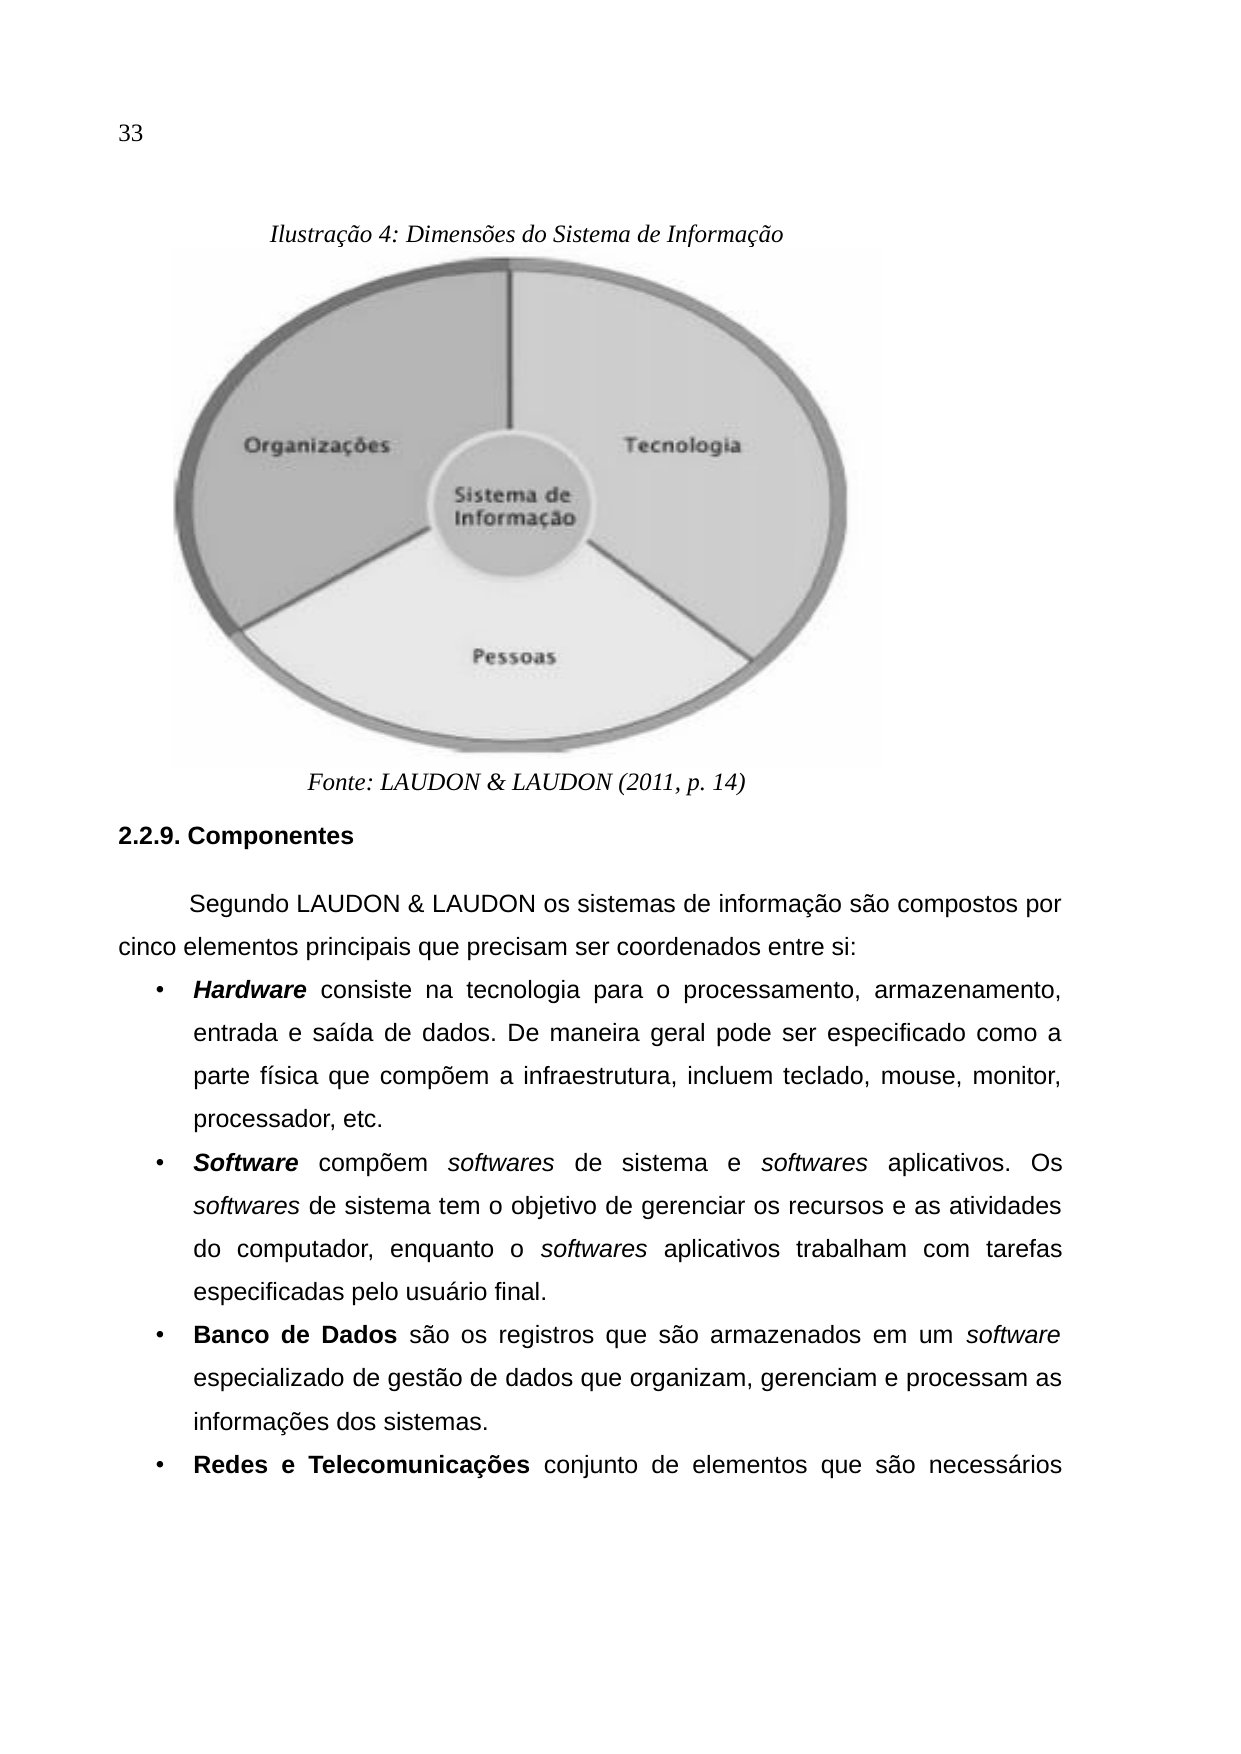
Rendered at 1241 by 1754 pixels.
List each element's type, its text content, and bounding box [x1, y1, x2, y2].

subtitle 2.2.9. Componentes [118, 821, 1063, 849]
text Segundo LAUDON & LAUDON os sistemas de informação são compostos por cinco elementos principais que precisam ser coordenados entre si: [118, 889, 1063, 961]
picture [172, 247, 883, 767]
list Banco de Dados são os registros que são armazenados em um software especializado de gestão de dados que organizam, gerenciam e processam as informações dos sistemas. [156, 1320, 1063, 1435]
text Ilustração 4: Dimensões do Sistema de Informação [118, 219, 937, 248]
list Hardware consiste na tecnologia para o processamento, armazenamento, entrada e saída de dados. De maneira geral pode ser especificado como a parte física que compõem a infraestrutura, incluem teclado, mouse, monitor, processador, etc. [156, 975, 1063, 1133]
text Fonte: LAUDON & LAUDON (2011, p. 14) [118, 260, 937, 796]
list Redes e Telecomunicações conjunto de elementos que são necessários [156, 1449, 1063, 1478]
list Software compõem softwares de sistema e softwares aplicativos. Os softwares de sistema tem o objetivo de gerenciar os recursos e as atividades do computador, enquanto o softwares aplicativos trabalham com tarefas especificadas pelo usuário final. [156, 1147, 1063, 1306]
